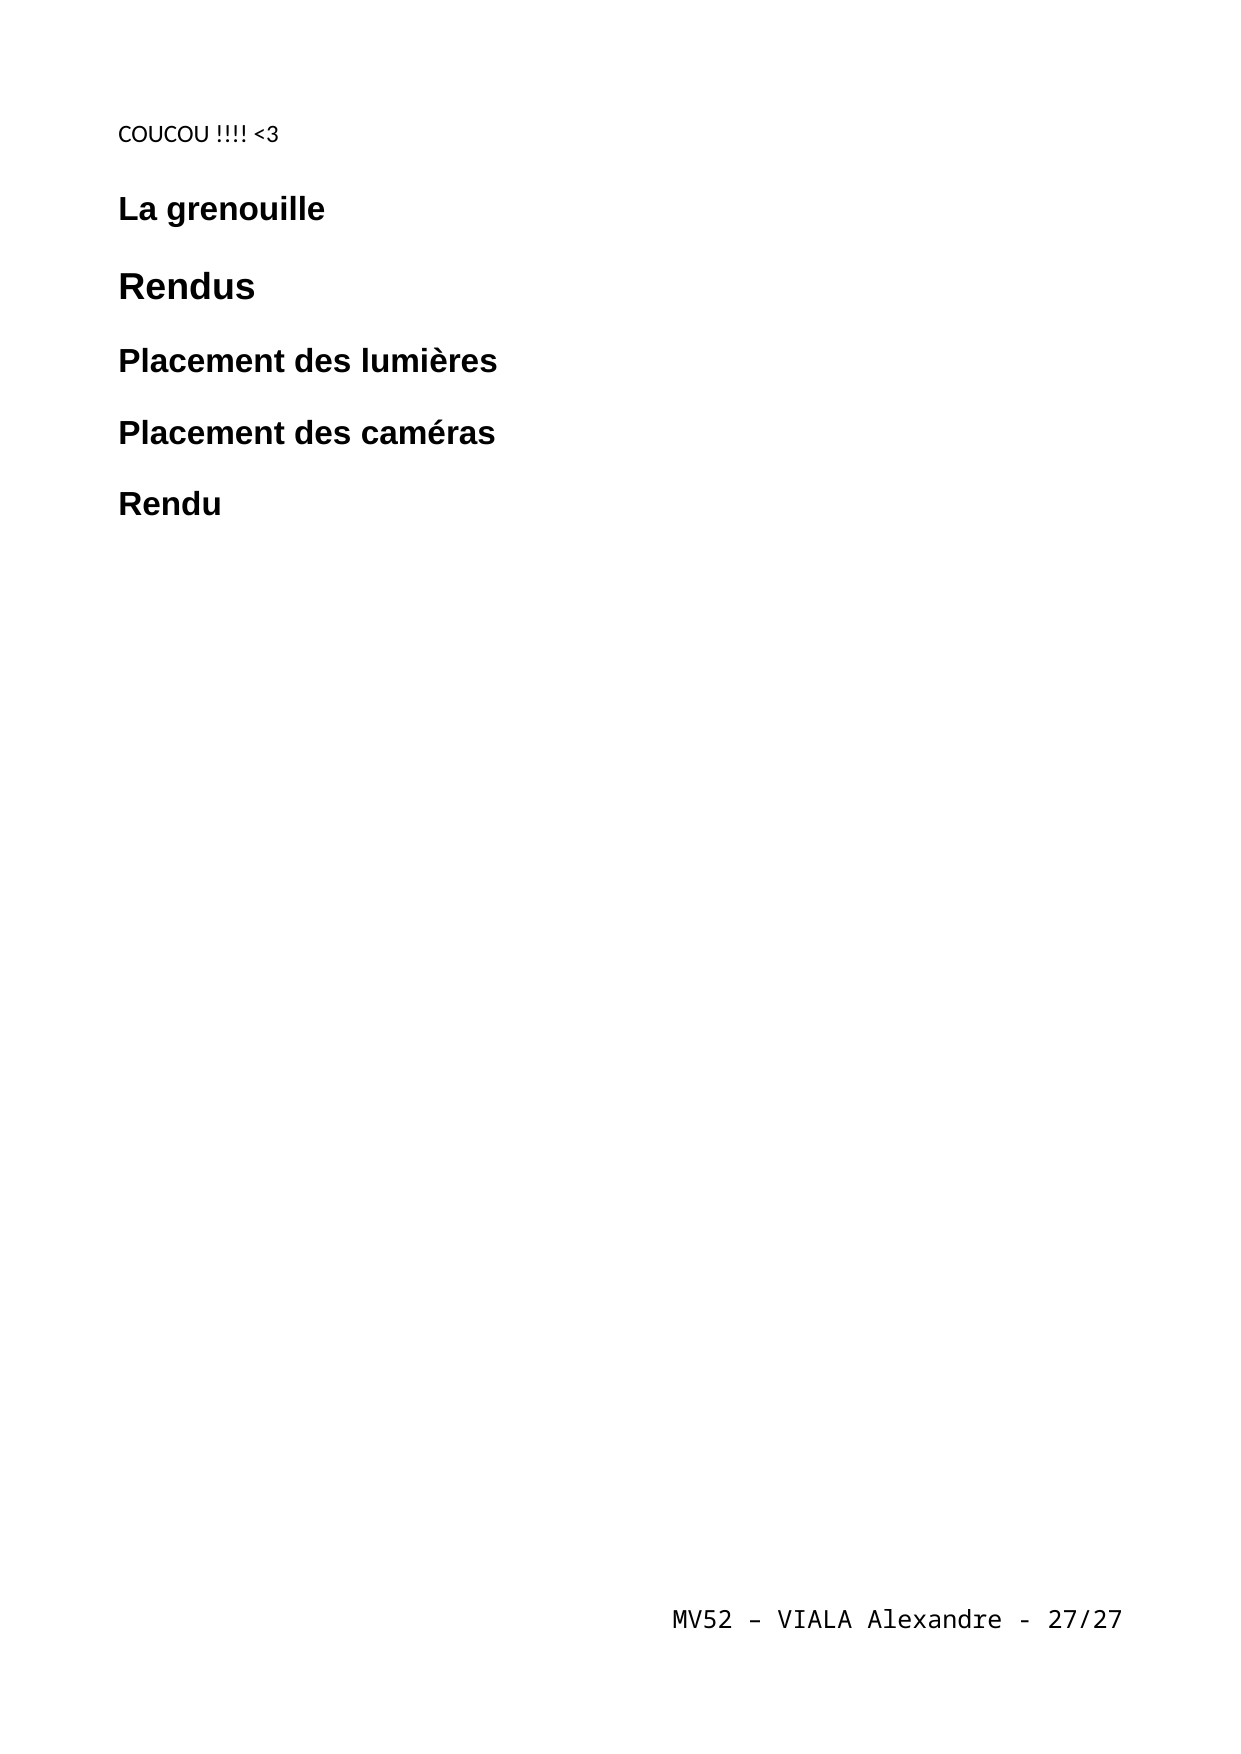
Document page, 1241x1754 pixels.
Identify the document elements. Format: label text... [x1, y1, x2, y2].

subtitle Rendus [118, 264, 1122, 308]
subtitle Rendu [118, 484, 1122, 523]
subtitle Placement des lumières [118, 341, 1122, 379]
text COUCOU !!!! <3 [118, 118, 1122, 149]
subtitle Placement des caméras [118, 413, 1122, 451]
subtitle La grenouille [118, 188, 1122, 227]
